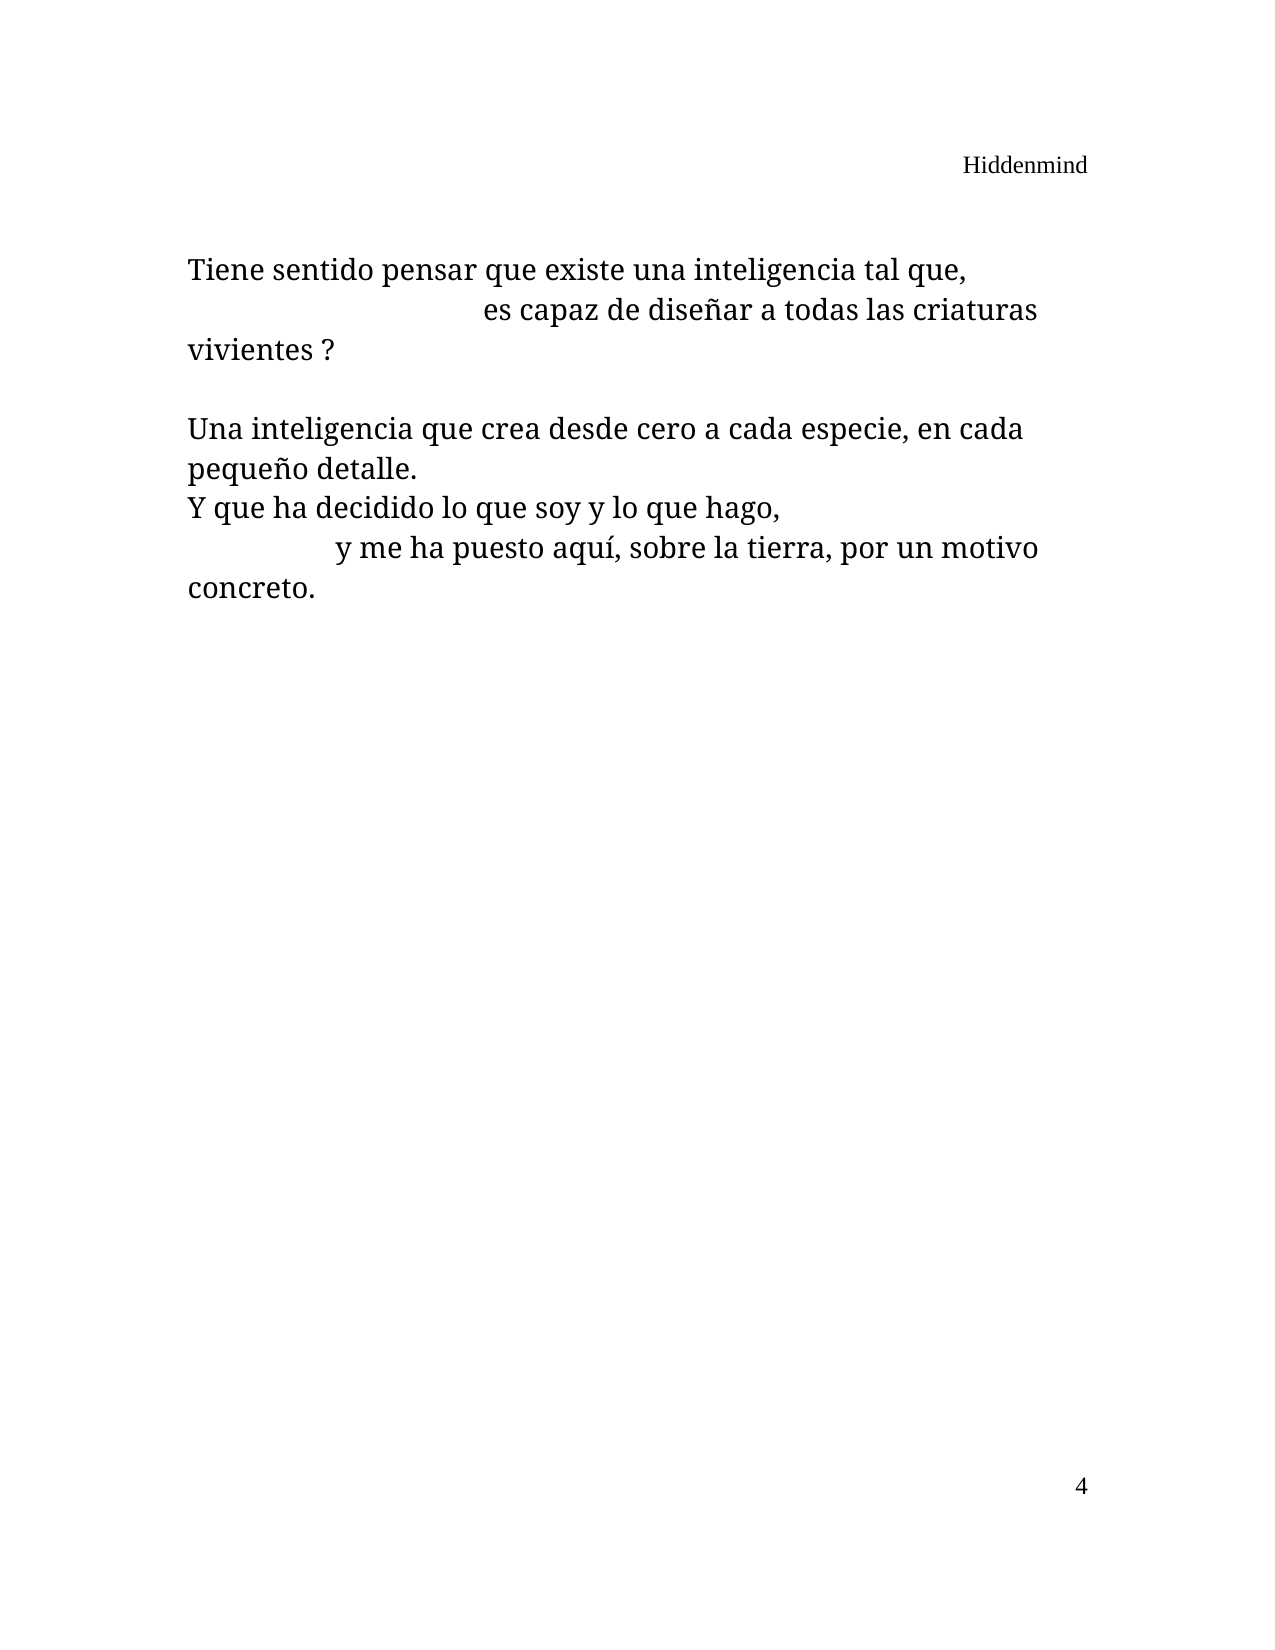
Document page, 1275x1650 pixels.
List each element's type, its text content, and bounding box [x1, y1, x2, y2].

text Y que ha decidido lo que soy y lo que hago, [187, 488, 1087, 527]
text Una inteligencia que crea desde cero a cada especie, en cada pequeño detalle. [187, 408, 1087, 488]
text y me ha puesto aquí, sobre la tierra, por un motivo concreto. [187, 527, 1087, 607]
text Tiene sentido pensar que existe una inteligencia tal que, [187, 250, 1087, 289]
text es capaz de diseñar a todas las criaturas vivientes ? [187, 289, 1087, 369]
